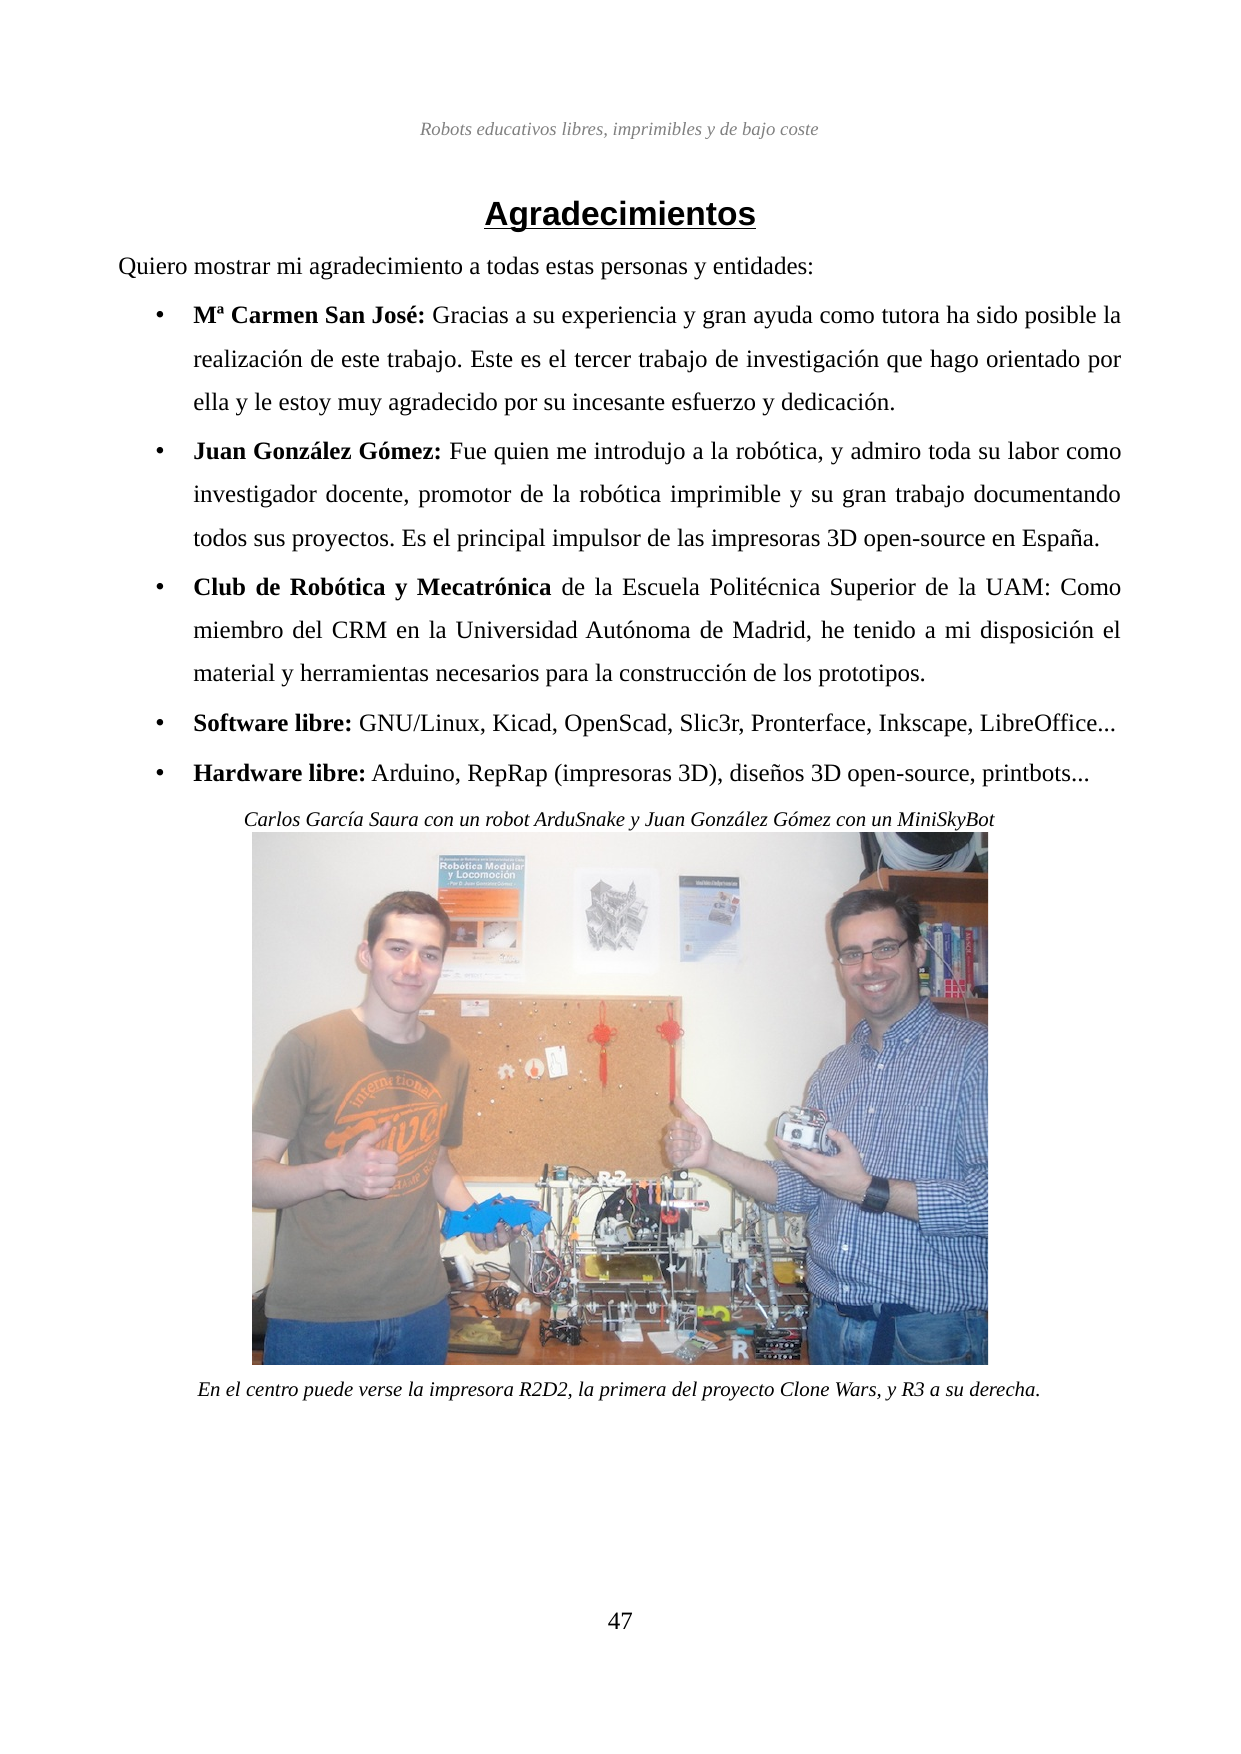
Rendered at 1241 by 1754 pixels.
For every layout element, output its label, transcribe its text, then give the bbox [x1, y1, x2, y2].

text Quiero mostrar mi agradecimiento a todas estas personas y entidades: [118, 251, 1122, 280]
text Carlos García Saura con un robot ArduSnake y Juan González Gómez con un MiniSkyBot [118, 807, 1122, 831]
picture [252, 832, 989, 1365]
list Club de Robótica y Mecatrónica de la Escuela Politécnica Superior de la UAM: Como miembro del CRM en la Universidad Autónoma de Madrid, he tenido a mi disposición el material y herramientas necesarios para la construcción de los prototipos. [156, 572, 1122, 687]
list Juan González Gómez: Fue quien me introdujo a la robótica, y admiro toda su labor como investigador docente, promotor de la robótica imprimible y su gran trabajo documentando todos sus proyectos. Es el principal impulsor de las impresoras 3D open-source en España. [156, 436, 1122, 551]
list Software libre: GNU/Linux, Kicad, OpenScad, Slic3r, Pronterface, Inkscape, LibreOffice... [156, 708, 1122, 737]
list Mª Carmen San José: Gracias a su experiencia y gran ayuda como tutora ha sido posible la realización de este trabajo. Este es el tercer trabajo de investigación que hago orientado por ella y le estoy muy agradecido por su incesante esfuerzo y dedicación. [156, 301, 1122, 416]
subtitle Agradecimientos [118, 194, 1122, 233]
text En el centro puede verse la impresora R2D2, la primera del proyecto Clone Wars, y R3 a su derecha. [118, 850, 1122, 1401]
list Hardware libre: Arduino, RepRap (impresoras 3D), diseños 3D open-source, printbots... [156, 758, 1122, 786]
